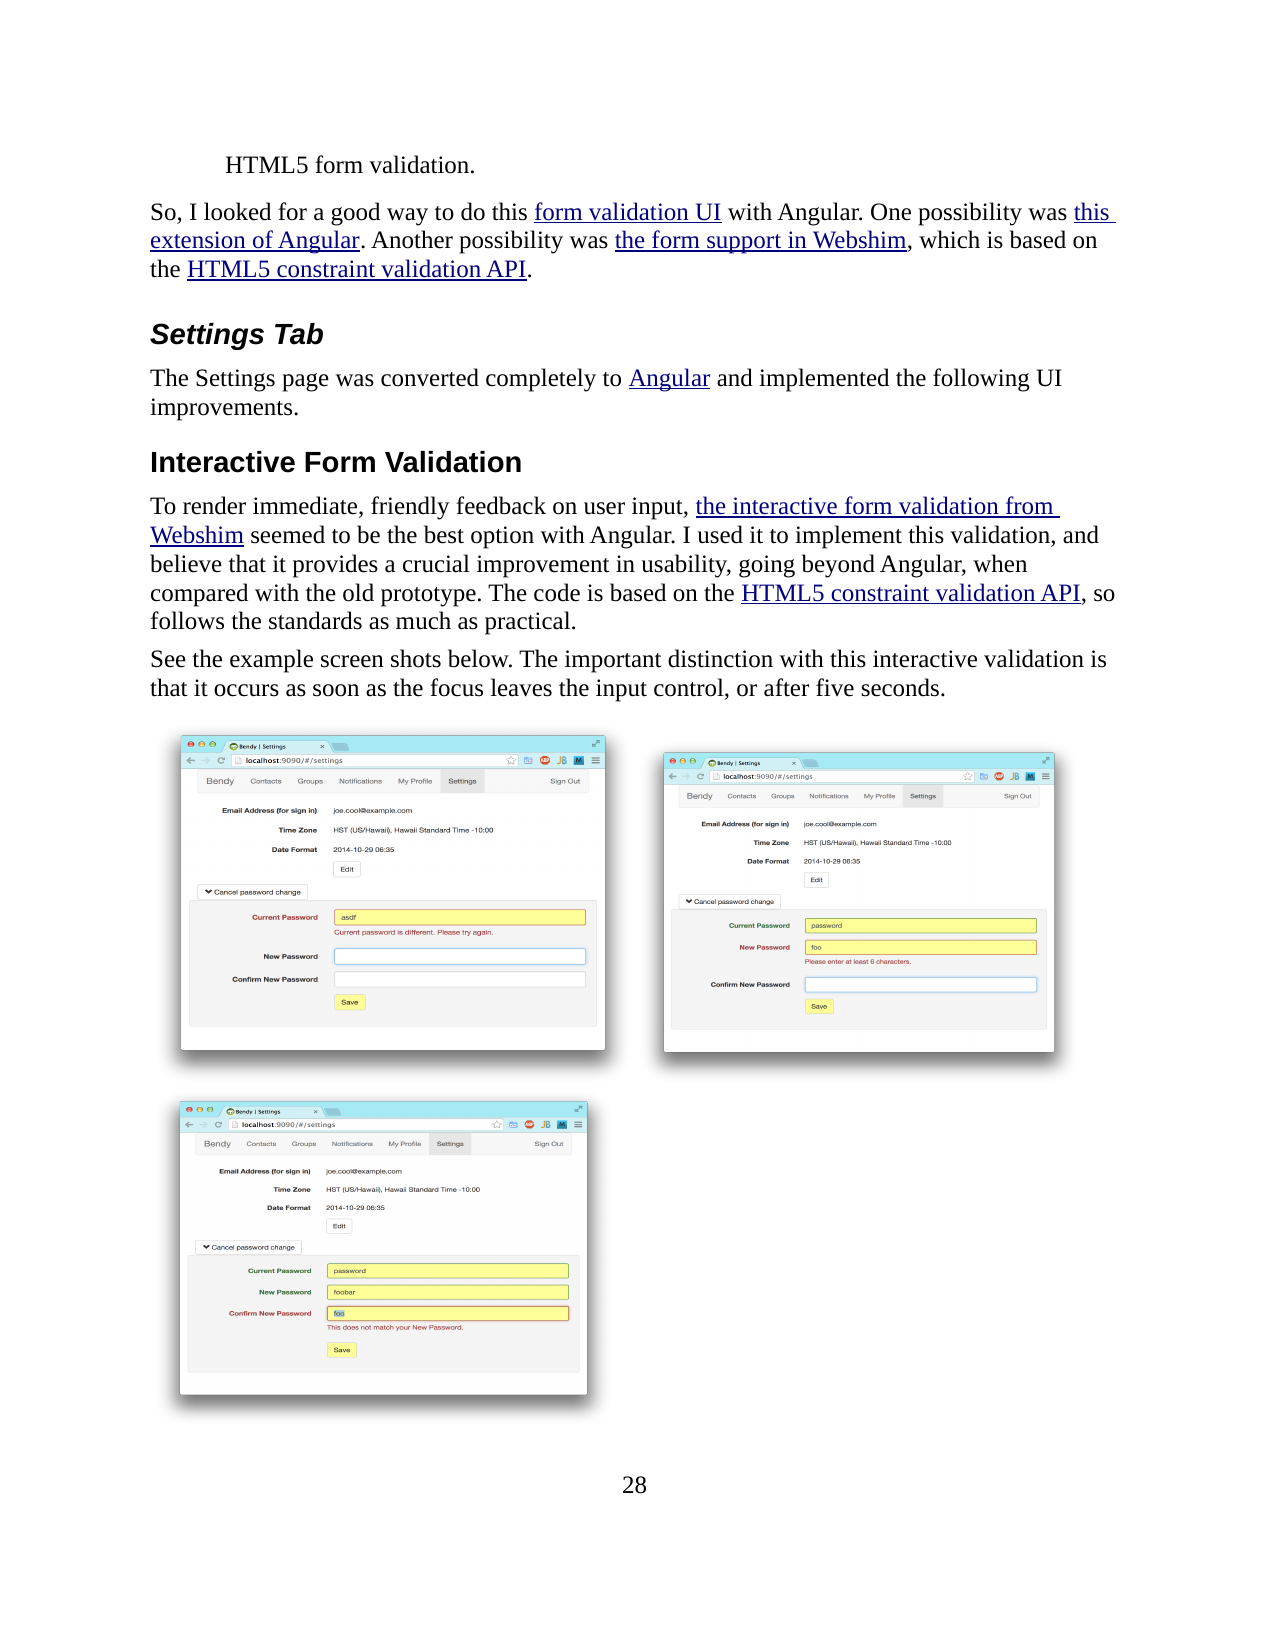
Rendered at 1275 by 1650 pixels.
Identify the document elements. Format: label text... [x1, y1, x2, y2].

subtitle Interactive Form Validation [150, 445, 1125, 479]
text See the example screen shots below. The important distinction with this interactive validation is that it occurs as soon as the focus leaves the input control, or after five seconds. [150, 644, 1125, 702]
text The Settings page was converted completely to Angular and implemented the following UI improvements. [150, 363, 1125, 420]
subtitle Settings Tab [150, 317, 1125, 350]
list HTML5 form validation. [187, 150, 1125, 179]
text So, I looked for a good way to do this form validation UI with Angular. One possibility was this extension of Angular. Another possibility was the form support in Webshim, which is based on the HTML5 constraint validation API. [150, 197, 1125, 283]
text To render immediate, friendly feedback on user input, the interactive form validation from Webshim seemed to be the best option with Angular. I used it to implement this validation, and believe that it provides a crucial improvement in usability, going beyond Angular, when compared with the old prototype. The code is based on the HTML5 constraint validation API, so follows the standards as much as practical. [150, 491, 1125, 635]
picture [150, 719, 1083, 1429]
